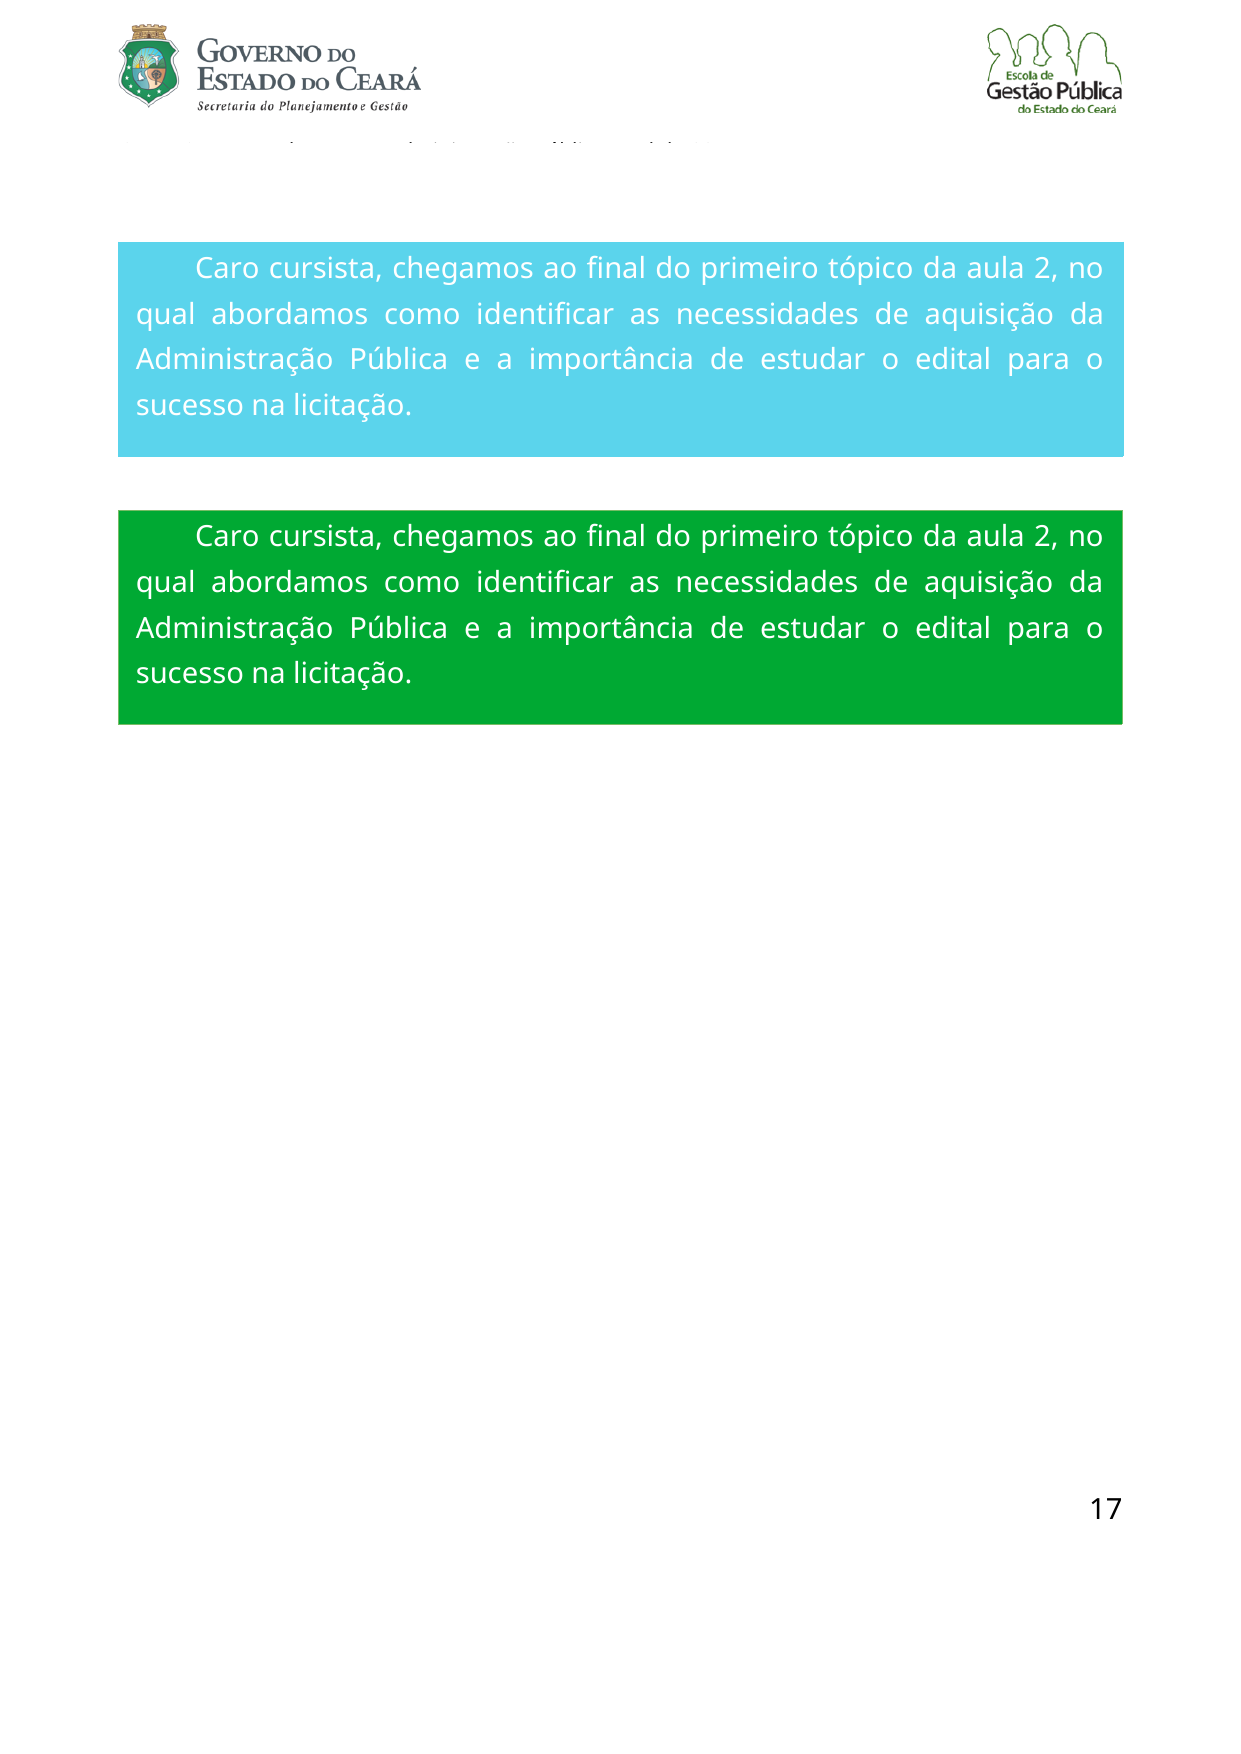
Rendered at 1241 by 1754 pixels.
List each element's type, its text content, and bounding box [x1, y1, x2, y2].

table_header Caro cursista, chegamos ao final do primeiro tópico da aula 2, no qual abordamos como identificar as necessidades de aquisição da Administração Pública e a importância de estudar o edital para o sucesso na licitação. [119, 511, 1122, 724]
picture [118, 24, 1122, 113]
table_header Caro cursista, chegamos ao final do primeiro tópico da aula 2, no qual abordamos como identificar as necessidades de aquisição da Administração Pública e a importância de estudar o edital para o sucesso na licitação. [119, 243, 1123, 456]
